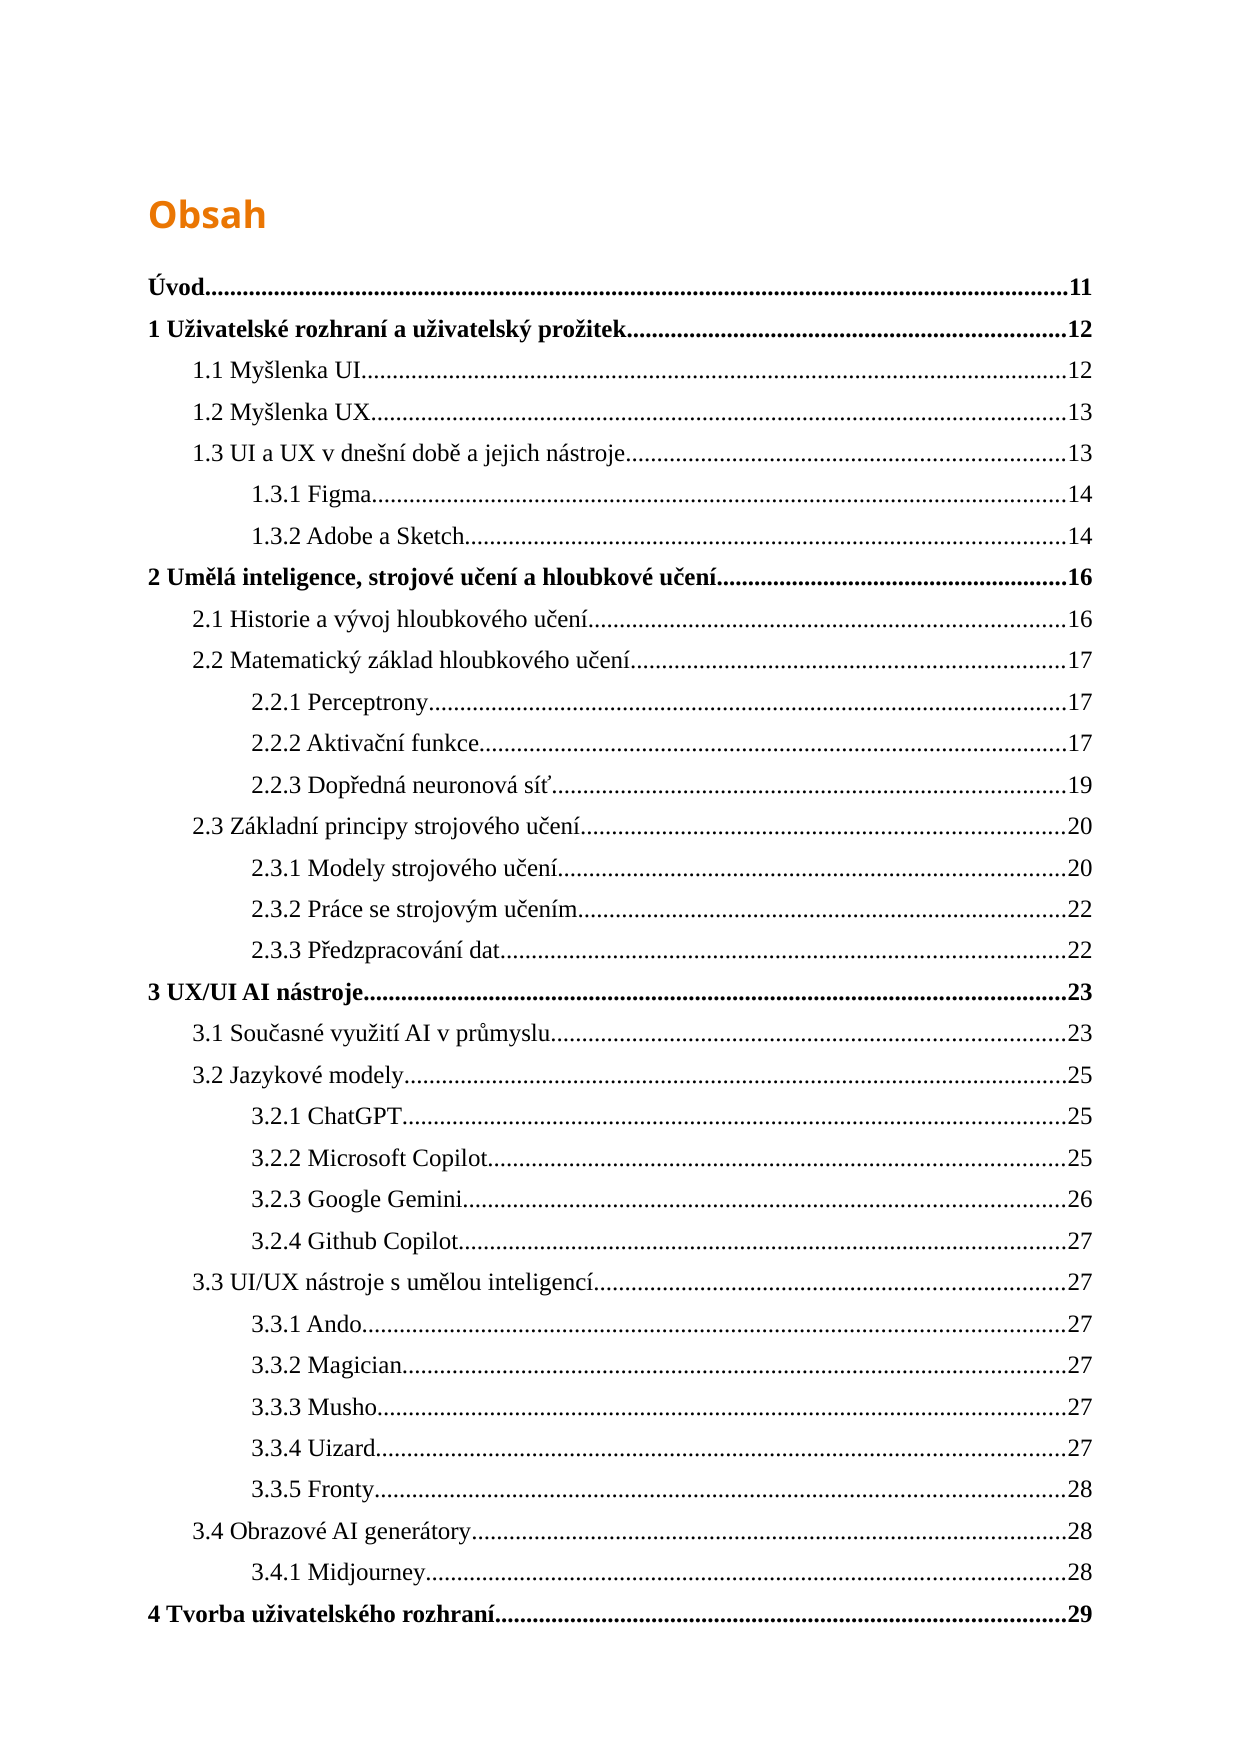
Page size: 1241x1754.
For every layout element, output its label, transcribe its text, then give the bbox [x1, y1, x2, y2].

text 3.3.3 Musho 27 [251, 1392, 1092, 1420]
text 4 Tvorba uživatelského rozhraní 29 [148, 1599, 1092, 1628]
text 3.2.1 ChatGPT 25 [251, 1101, 1092, 1130]
text 2.3.1 Modely strojového učení 20 [251, 853, 1092, 881]
text 2.2 Matematický základ hloubkového učení 17 [192, 645, 1092, 674]
text 1.1 Myšlenka UI 12 [192, 355, 1092, 384]
text 1.3.2 Adobe a Sketch 14 [251, 521, 1092, 550]
text 3.1 Současné využití AI v průmyslu 23 [192, 1018, 1092, 1047]
text 3.2.3 Google Gemini 26 [251, 1184, 1092, 1213]
text 3.3.2 Magician 27 [251, 1350, 1092, 1379]
text 2.2.1 Perceptrony 17 [251, 687, 1092, 716]
text 1.3 UI a UX v dnešní době a jejich nástroje 13 [192, 438, 1092, 467]
text 3 UX/UI AI nástroje 23 [148, 977, 1092, 1006]
text 2.1 Historie a vývoj hloubkového učení 16 [192, 604, 1092, 633]
text 3.3.1 Ando 27 [251, 1309, 1092, 1337]
text 3.4 Obrazové AI generátory 28 [192, 1516, 1092, 1545]
text 3.3.5 Fronty 28 [251, 1474, 1092, 1503]
text 2.3 Základní principy strojového učení 20 [192, 811, 1092, 840]
text 2.3.2 Práce se strojovým učením 22 [251, 894, 1092, 923]
text 3.2.2 Microsoft Copilot 25 [251, 1143, 1092, 1172]
text 2 Umělá inteligence, strojové učení a hloubkové učení 16 [148, 562, 1092, 591]
text 2.3.3 Předzpracování dat 22 [251, 936, 1092, 964]
subtitle Obsah [148, 188, 1092, 239]
text 3.2 Jazykové modely 25 [192, 1060, 1092, 1089]
text 2.2.2 Aktivační funkce 17 [251, 728, 1092, 757]
text 3.2.4 Github Copilot 27 [251, 1226, 1092, 1254]
text 1 Uživatelské rozhraní a uživatelský prožitek 12 [148, 314, 1092, 342]
text 1.2 Myšlenka UX 13 [192, 397, 1092, 425]
text 2.2.3 Dopředná neuronová síť 19 [251, 770, 1092, 798]
text 3.3.4 Uizard 27 [251, 1433, 1092, 1462]
text 1.3.1 Figma 14 [251, 479, 1092, 508]
text Úvod 11 [148, 272, 1092, 301]
text 3.3 UI/UX nástroje s umělou inteligencí 27 [192, 1267, 1092, 1296]
text 3.4.1 Midjourney 28 [251, 1557, 1092, 1586]
